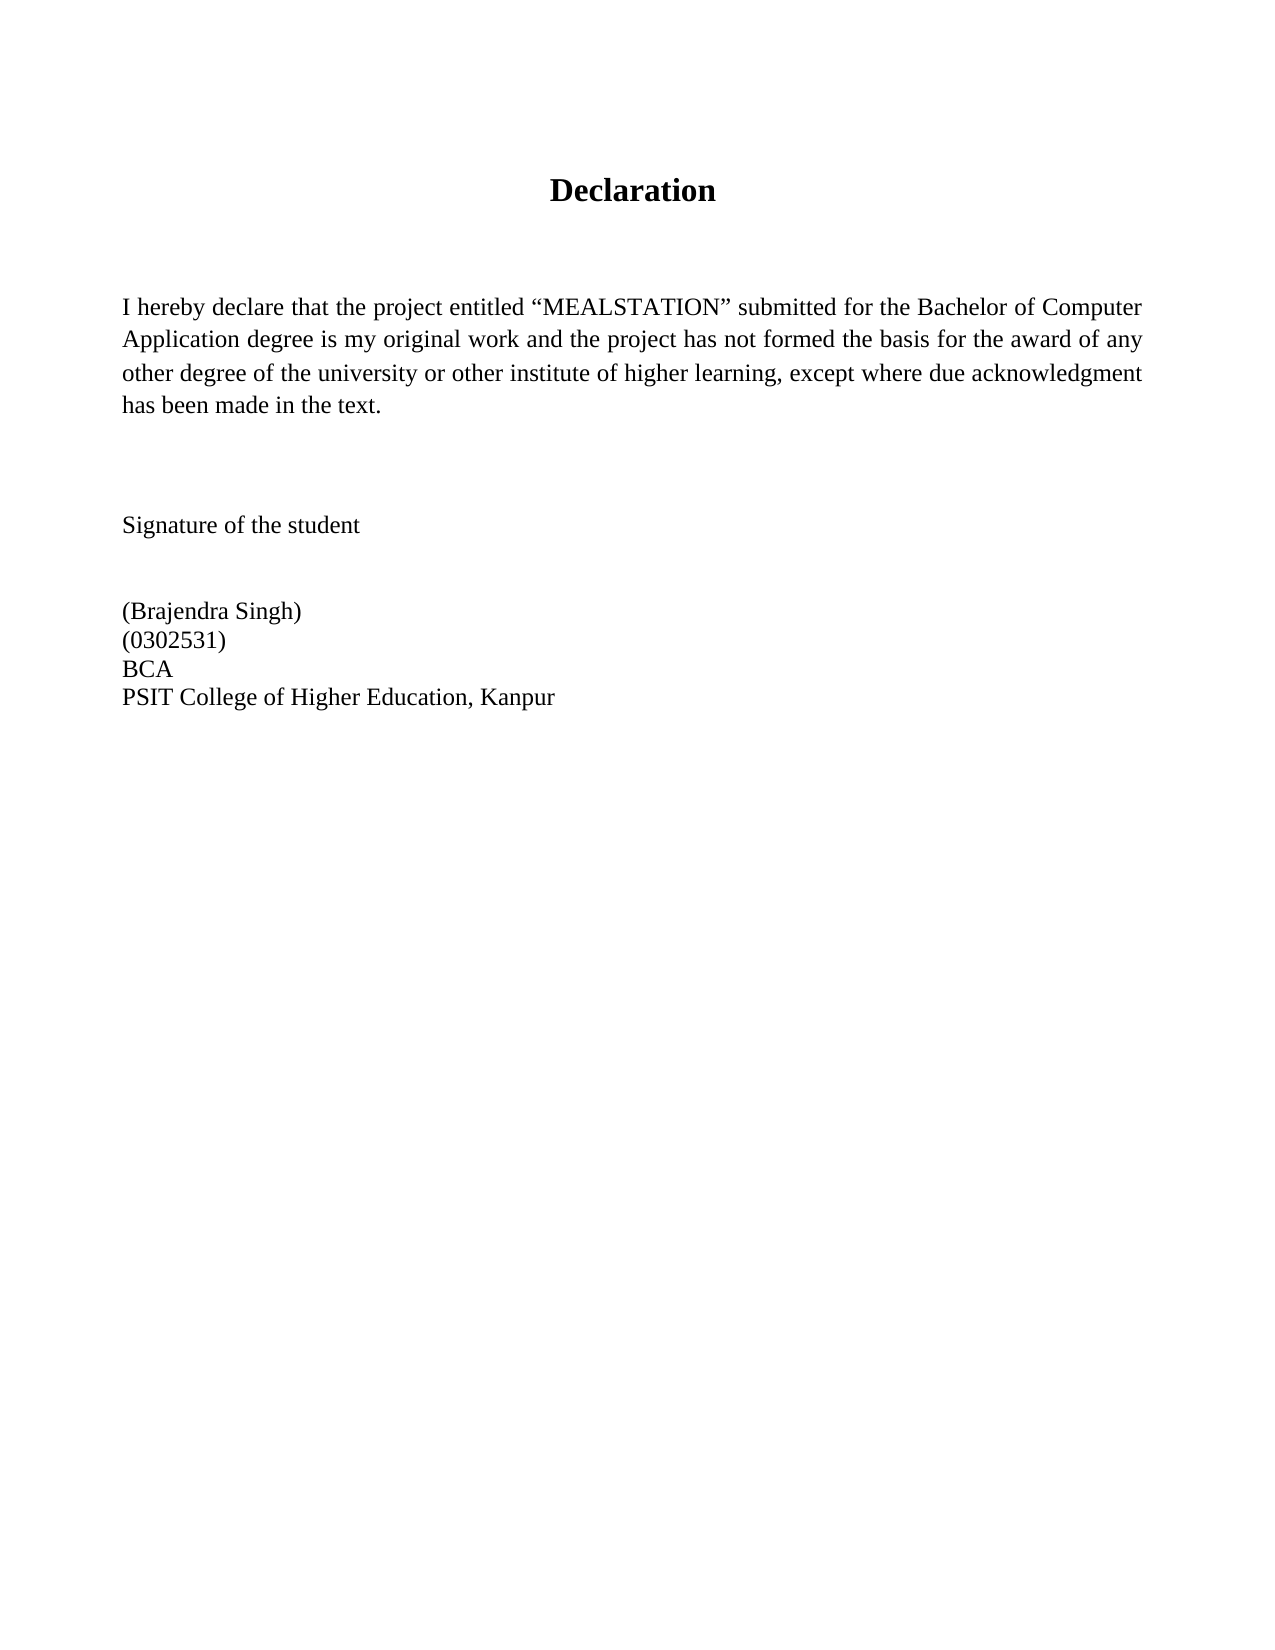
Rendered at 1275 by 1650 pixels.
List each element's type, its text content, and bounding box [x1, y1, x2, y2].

text I hereby declare that the project entitled “MEALSTATION” submitted for the Bachelor of Computer Application degree is my original work and the project has not formed the basis for the award of any other degree of the university or other institute of higher learning, except where due acknowledgment has been made in the text. [122, 292, 1144, 419]
text Signature of the student [122, 510, 1144, 539]
text PSIT College of Higher Education, Kanpur [122, 682, 1144, 711]
text (Brajendra Singh) [122, 596, 1144, 625]
text (0302531) [122, 625, 1144, 654]
subtitle Declaration [122, 170, 1144, 209]
text BCA [122, 654, 1144, 682]
